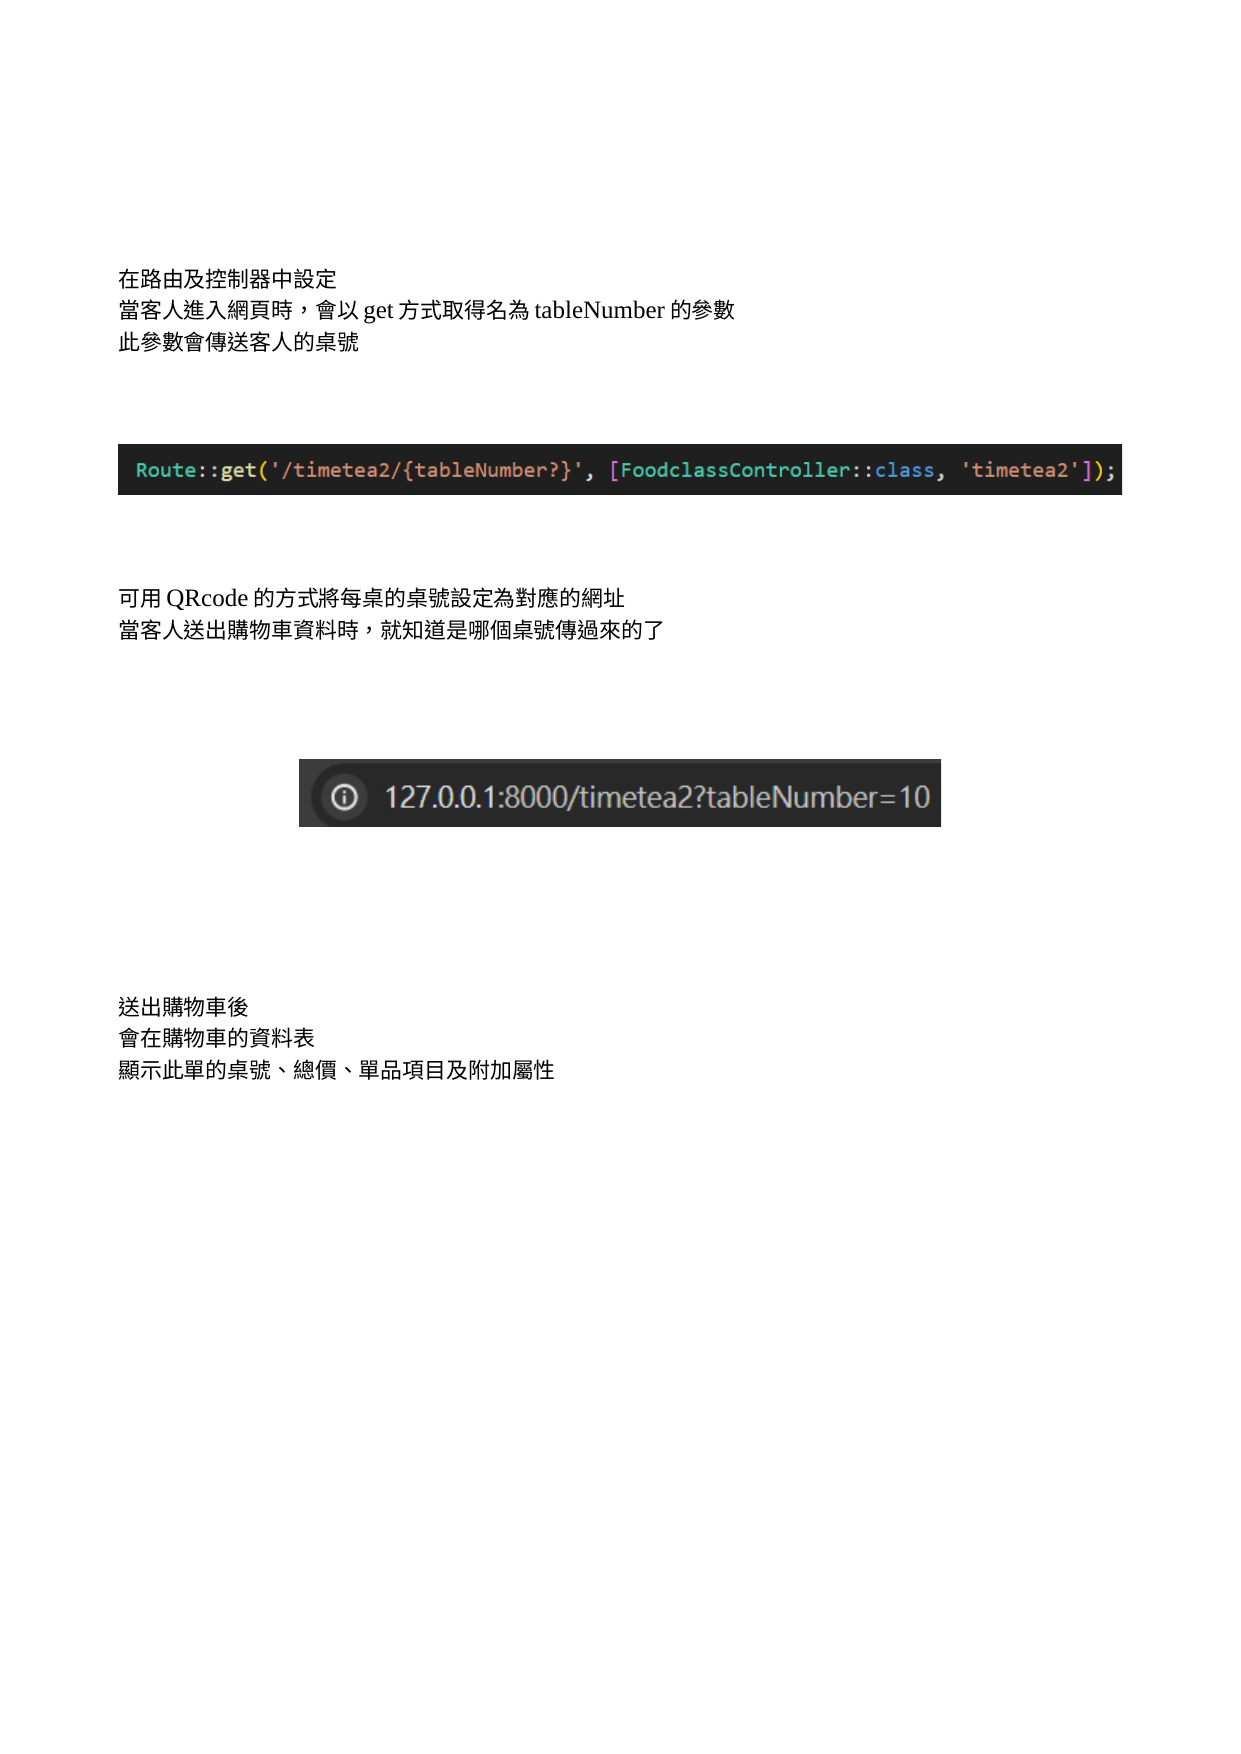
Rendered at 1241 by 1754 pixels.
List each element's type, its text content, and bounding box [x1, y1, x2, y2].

picture [299, 759, 942, 827]
text 送出購物車後 [118, 989, 1122, 1021]
text 當客人進入網頁時，會以get方式取得名為tableNumber的參數 [118, 293, 1122, 325]
text 會在購物車的資料表 [118, 1021, 1122, 1053]
text 此參數會傳送客人的桌號 [118, 325, 1122, 357]
text 當客人送出購物車資料時，就知道是哪個桌號傳過來的了 [118, 613, 1122, 644]
picture [118, 444, 1123, 495]
text 顯示此單的桌號、總價、單品項目及附加屬性 [118, 1053, 1122, 1084]
text 可用QRcode的方式將每桌的桌號設定為對應的網址 [118, 581, 1122, 613]
text 在路由及控制器中設定 [118, 262, 1122, 293]
